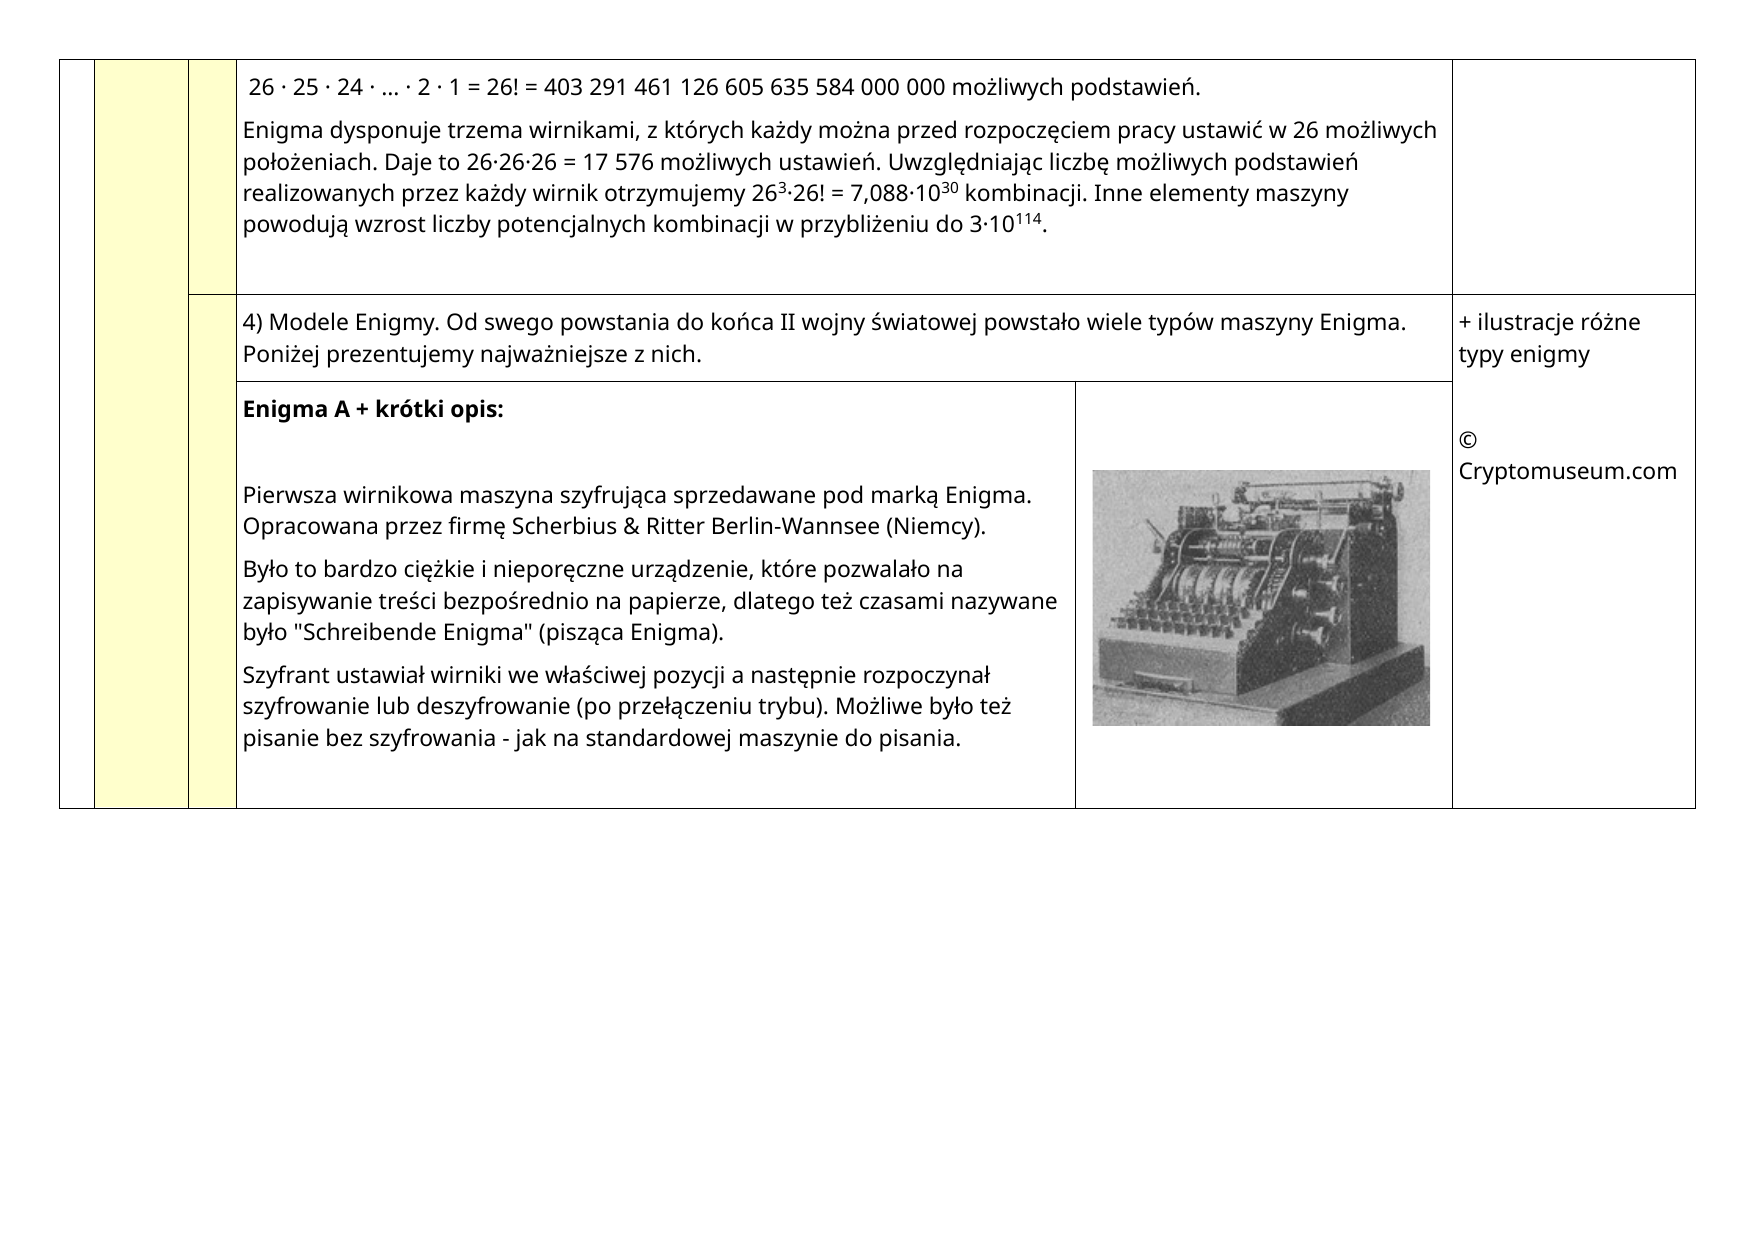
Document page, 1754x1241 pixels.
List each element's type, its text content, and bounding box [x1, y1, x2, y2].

picture [1092, 470, 1430, 726]
table_cell [189, 60, 236, 294]
table_cell 26 · 25 · 24 · … · 2 · 1 = 26! = 403 291 461 126 605 635 584 000 000 możliwych podstawień. Enigma dysponuje trzema wirnikami, z których każdy można przed rozpoczęciem pracy ustawić w 26 możliwych położeniach. Daje to 26·26·26 = 17 576 możliwych ustawień. Uwzględniając liczbę możliwych podstawień realizowanych przez każdy wirnik otrzymujemy 263·26! = 7,088·1030 kombinacji. Inne elementy maszyny powodują wzrost liczby potencjalnych kombinacji w przybliżeniu do 3·10114. [237, 60, 1452, 294]
table_cell 4) Modele Enigmy. Od swego powstania do końca II wojny światowej powstało wiele typów maszyny Enigma. Poniżej prezentujemy najważniejsze z nich. [237, 295, 1452, 381]
table_cell [189, 295, 236, 807]
table_cell [1076, 382, 1452, 807]
table_cell Ściana lewa wewnątrz [60, 60, 94, 807]
table_cell [1453, 60, 1695, 294]
table_cell Enigma A + krótki opis: Pierwsza wirnikowa maszyna szyfrująca sprzedawane pod marką Enigma. Opracowana przez firmę Scherbius & Ritter Berlin-Wannsee (Niemcy). Było to bardzo ciężkie i nieporęczne urządzenie, które pozwalało na zapisywanie treści bezpośrednio na papierze, dlatego też czasami nazywane było "Schreibende Enigma" (pisząca Enigma). Szyfrant ustawiał wirniki we właściwej pozycji a następnie rozpoczynał szyfrowanie lub deszyfrowanie (po przełączeniu trybu). Możliwe było też pisanie bez szyfrowania - jak na standardowej maszynie do pisania. [237, 382, 1075, 807]
table_cell [95, 60, 188, 807]
table_cell + ilustracje różne typy enigmy © Cryptomuseum.com [1453, 295, 1695, 807]
